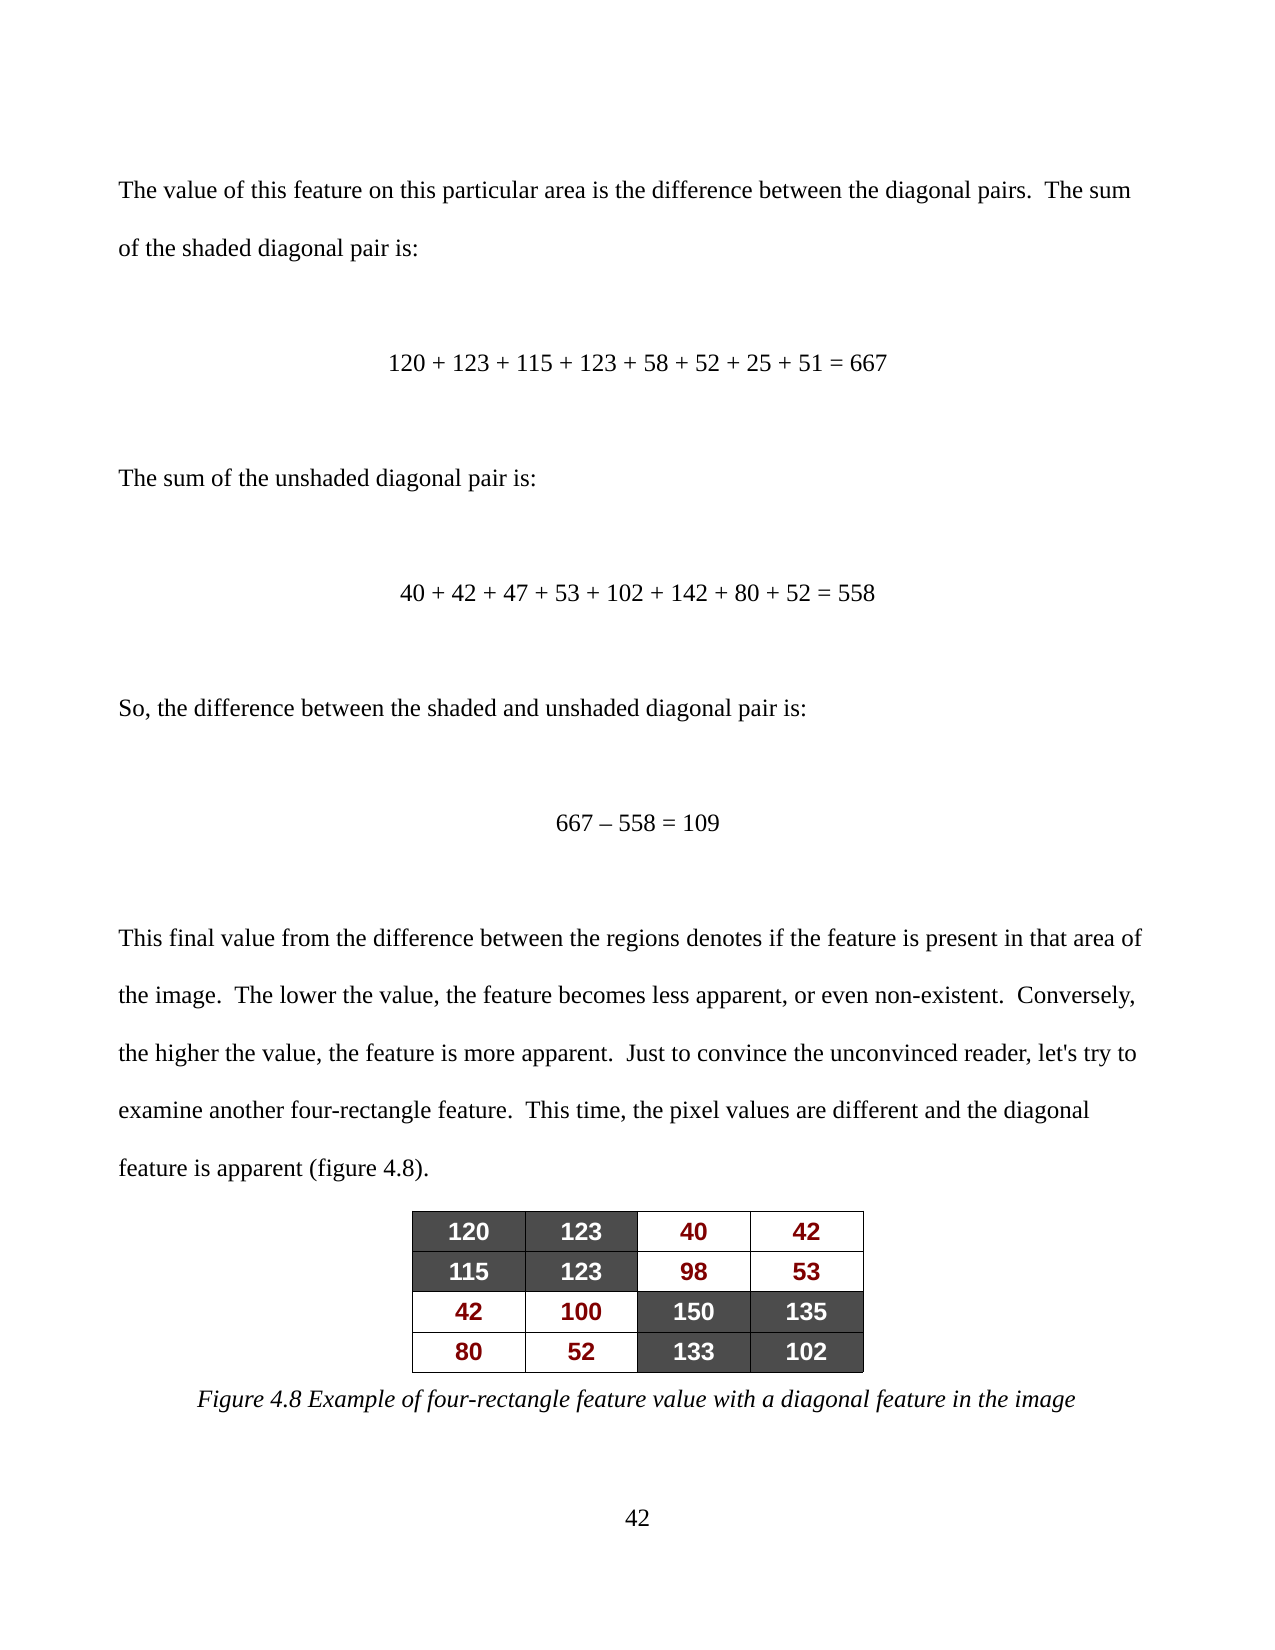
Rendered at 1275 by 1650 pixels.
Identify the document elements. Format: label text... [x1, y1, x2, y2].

table_cell 133 [638, 1333, 750, 1372]
text 40 + 42 + 47 + 53 + 102 + 142 + 80 + 52 = 558 [118, 578, 1157, 607]
table_cell 123 [526, 1252, 637, 1291]
table_cell 80 [413, 1333, 525, 1372]
text Figure 4.8 Example of four-rectangle feature value with a diagonal feature in the image [118, 1384, 1157, 1413]
table_cell 98 [638, 1252, 750, 1291]
table_cell 100 [526, 1292, 637, 1332]
text 120 + 123 + 115 + 123 + 58 + 52 + 25 + 51 = 667 [118, 348, 1157, 377]
table_header 120 [413, 1212, 525, 1251]
text The sum of the unshaded diagonal pair is: [118, 463, 1157, 492]
text 667 – 558 = 109 [118, 808, 1157, 837]
text So, the difference between the shaded and unshaded diagonal pair is: [118, 693, 1157, 722]
table_header 40 [638, 1212, 750, 1251]
text This final value from the difference between the regions denotes if the feature is present in that area of the image. The lower the value, the feature becomes less apparent, or even non-existent. Conversely, the higher the value, the feature is more apparent. Just to convince the unconvinced reader, let's try to examine another four-rectangle feature. This time, the pixel values are different and the diagonal feature is apparent (figure 4.8). [118, 923, 1157, 1182]
table_cell 102 [751, 1333, 863, 1372]
table_cell 42 [413, 1292, 525, 1332]
table_header 42 [751, 1212, 863, 1251]
table_header 123 [526, 1212, 637, 1251]
table_cell 53 [751, 1252, 863, 1291]
table_cell 135 [751, 1292, 863, 1332]
table_cell 52 [526, 1333, 637, 1372]
table_cell 150 [638, 1292, 750, 1332]
table_cell 115 [413, 1252, 525, 1291]
text The value of this feature on this particular area is the difference between the diagonal pairs. The sum of the shaded diagonal pair is: [118, 176, 1157, 262]
